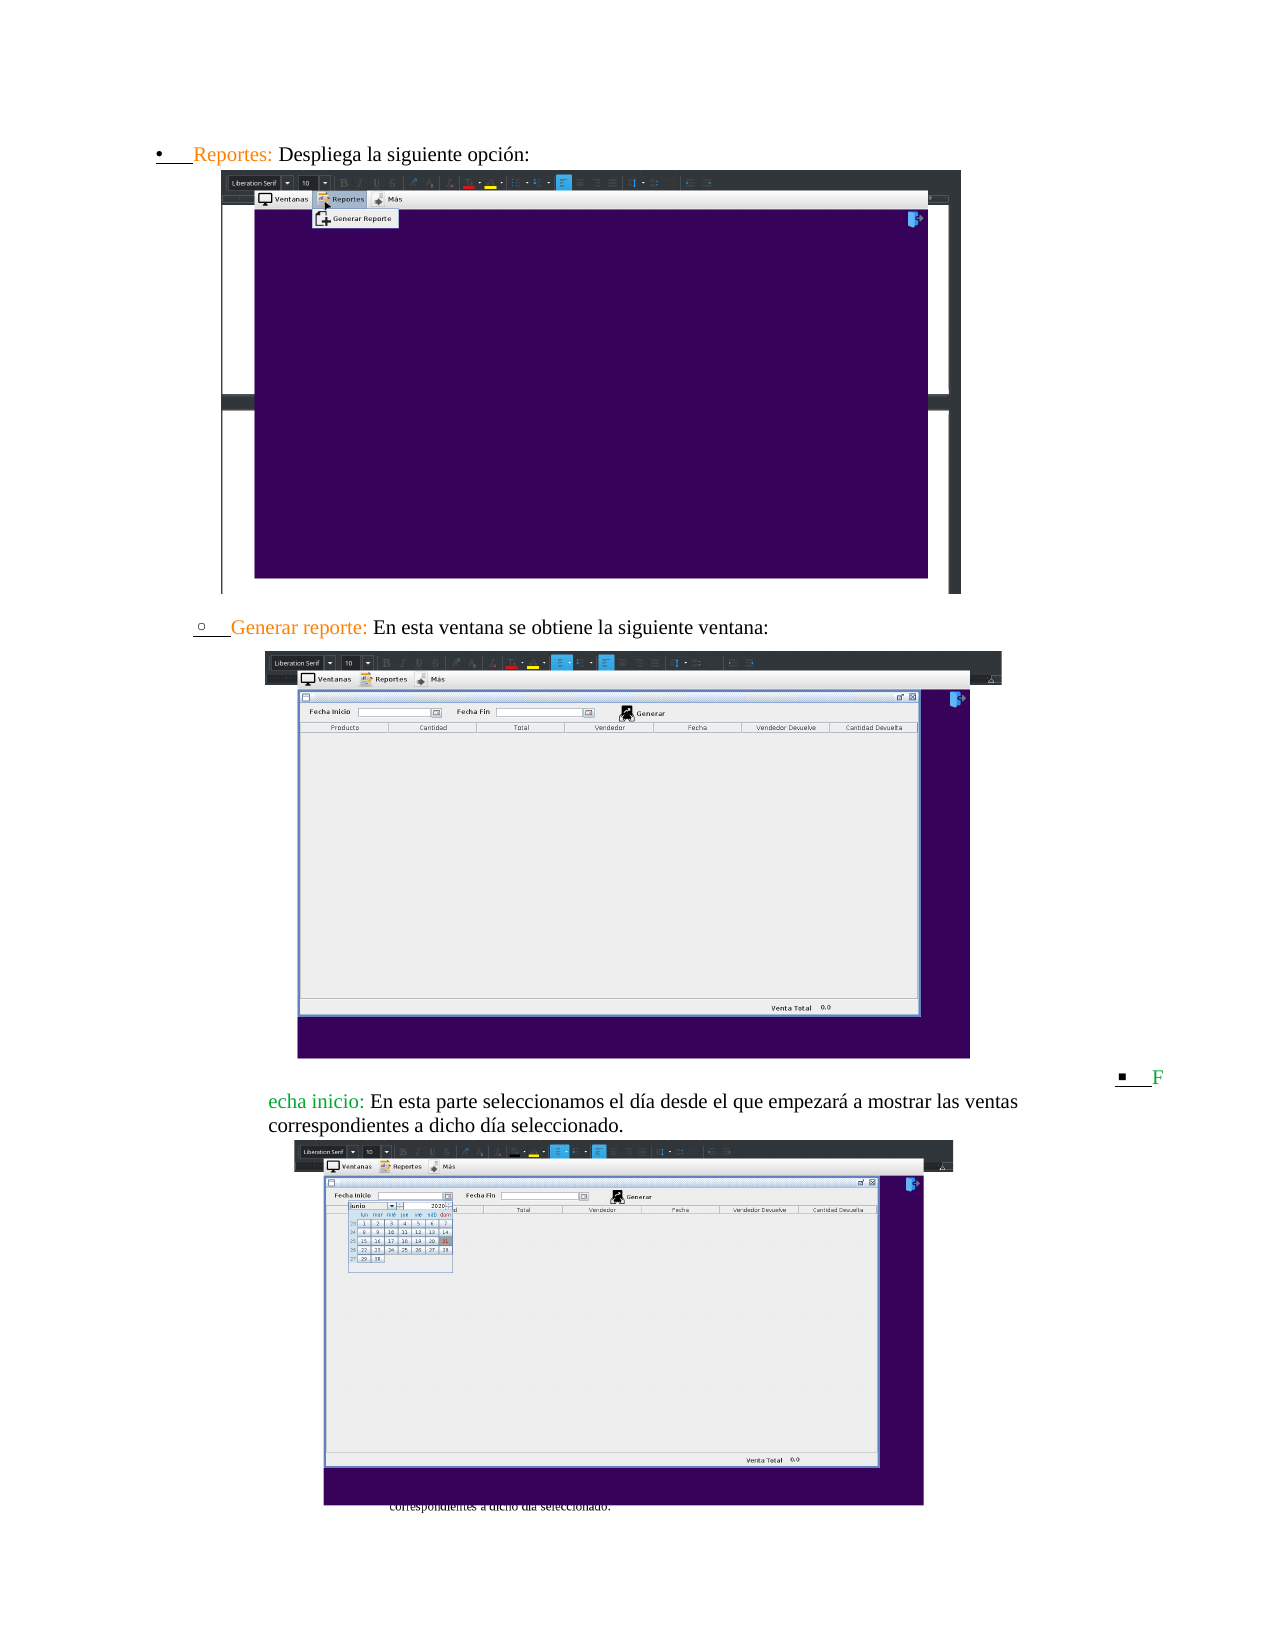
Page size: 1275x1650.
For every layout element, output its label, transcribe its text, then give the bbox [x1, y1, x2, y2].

list Reportes: Despliega la siguiente opción: [156, 142, 1157, 166]
picture [265, 651, 1002, 1072]
list Fecha inicio: En esta parte seleccionamos el día desde el que empezará a mostrar las ventas correspondientes a dicho día seleccionado. [231, 1065, 1157, 1137]
list Generar reporte: En esta ventana se obtiene la siguiente ventana: [193, 615, 1157, 639]
picture [221, 170, 961, 594]
picture [294, 1140, 954, 1519]
